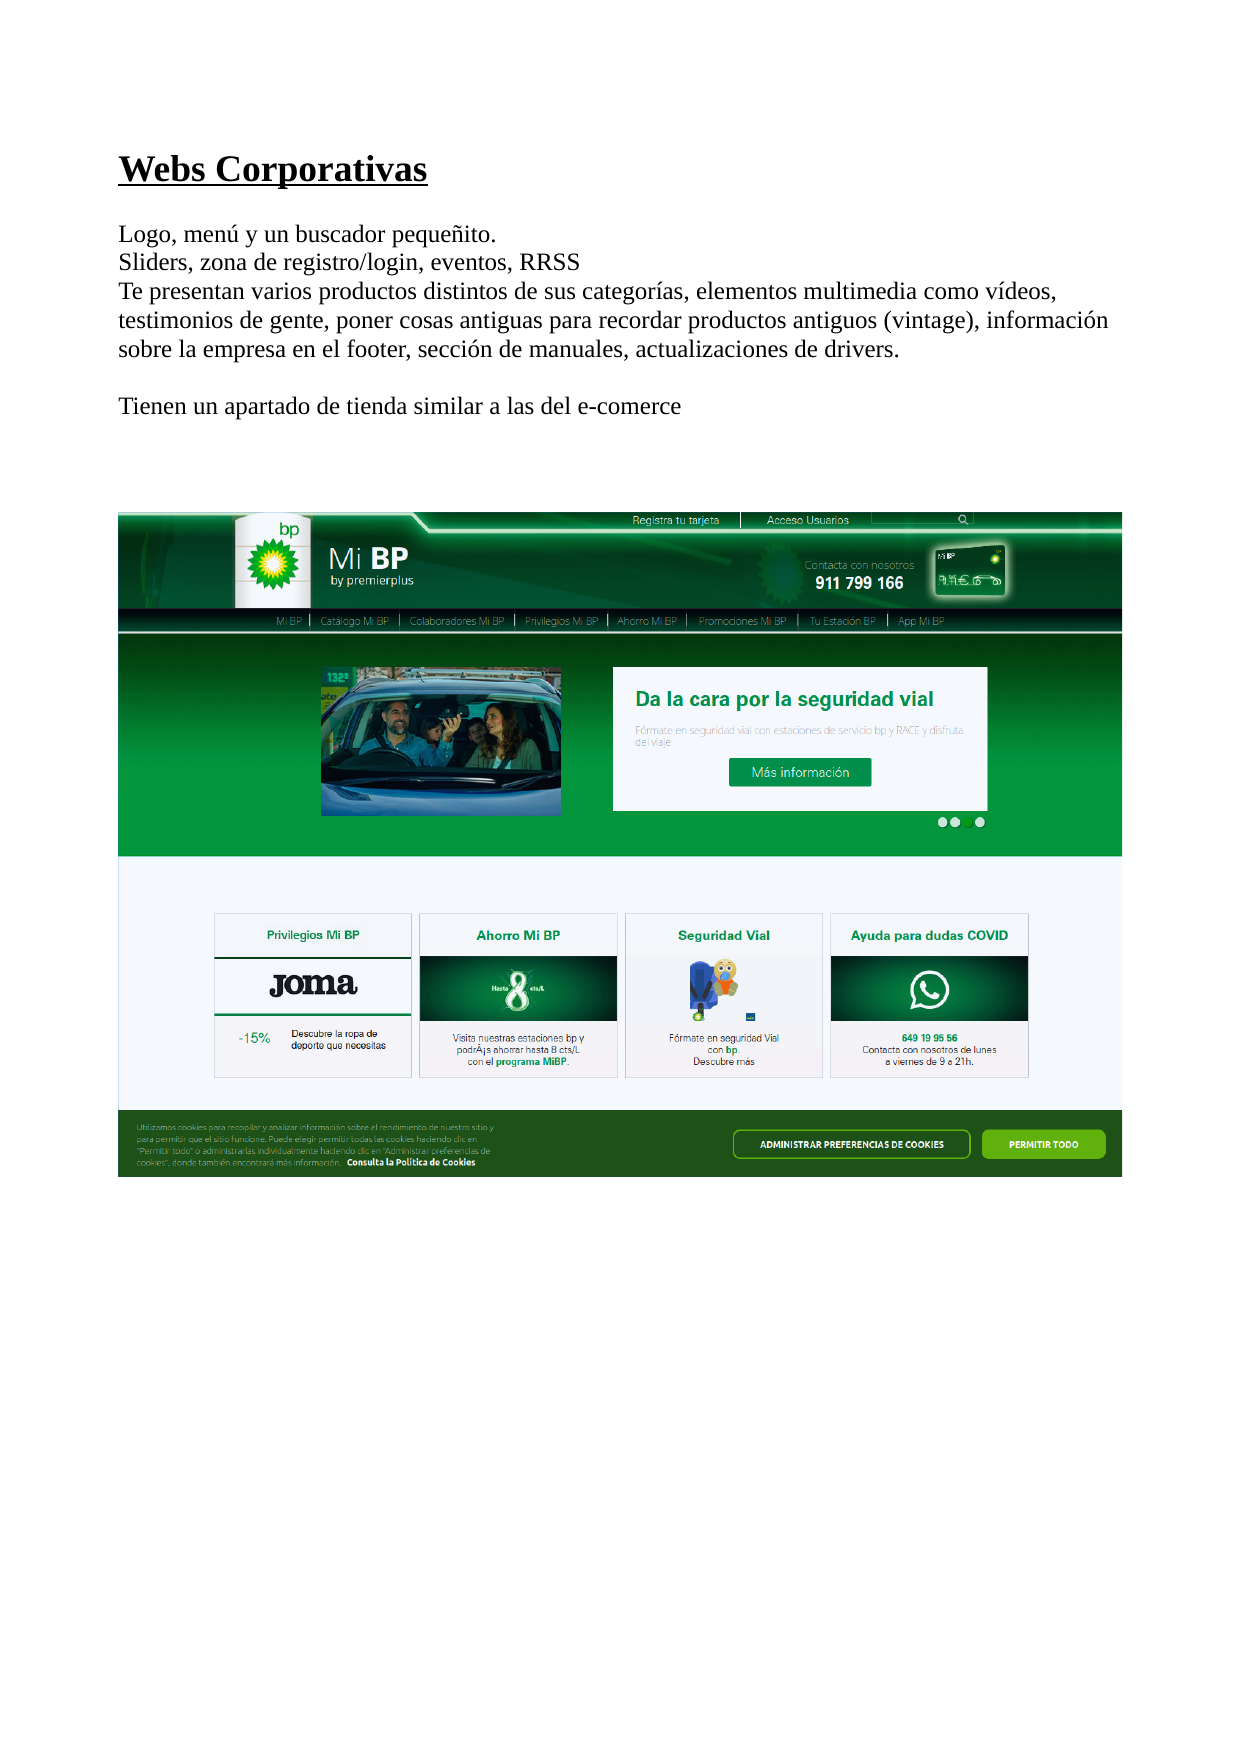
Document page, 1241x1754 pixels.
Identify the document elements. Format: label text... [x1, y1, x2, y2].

text Tienen un apartado de tienda similar a las del e-comerce [118, 391, 1122, 420]
text Webs Corporativas [118, 147, 1122, 190]
picture [118, 512, 1123, 1177]
text Sliders, zona de registro/login, eventos, RRSS [118, 247, 1122, 276]
text Logo, menú y un buscador pequeñito. [118, 219, 1122, 247]
text Te presentan varios productos distintos de sus categorías, elementos multimedia como vídeos, testimonios de gente, poner cosas antiguas para recordar productos antiguos (vintage), información sobre la empresa en el footer, sección de manuales, actualizaciones de drivers. [118, 276, 1122, 362]
